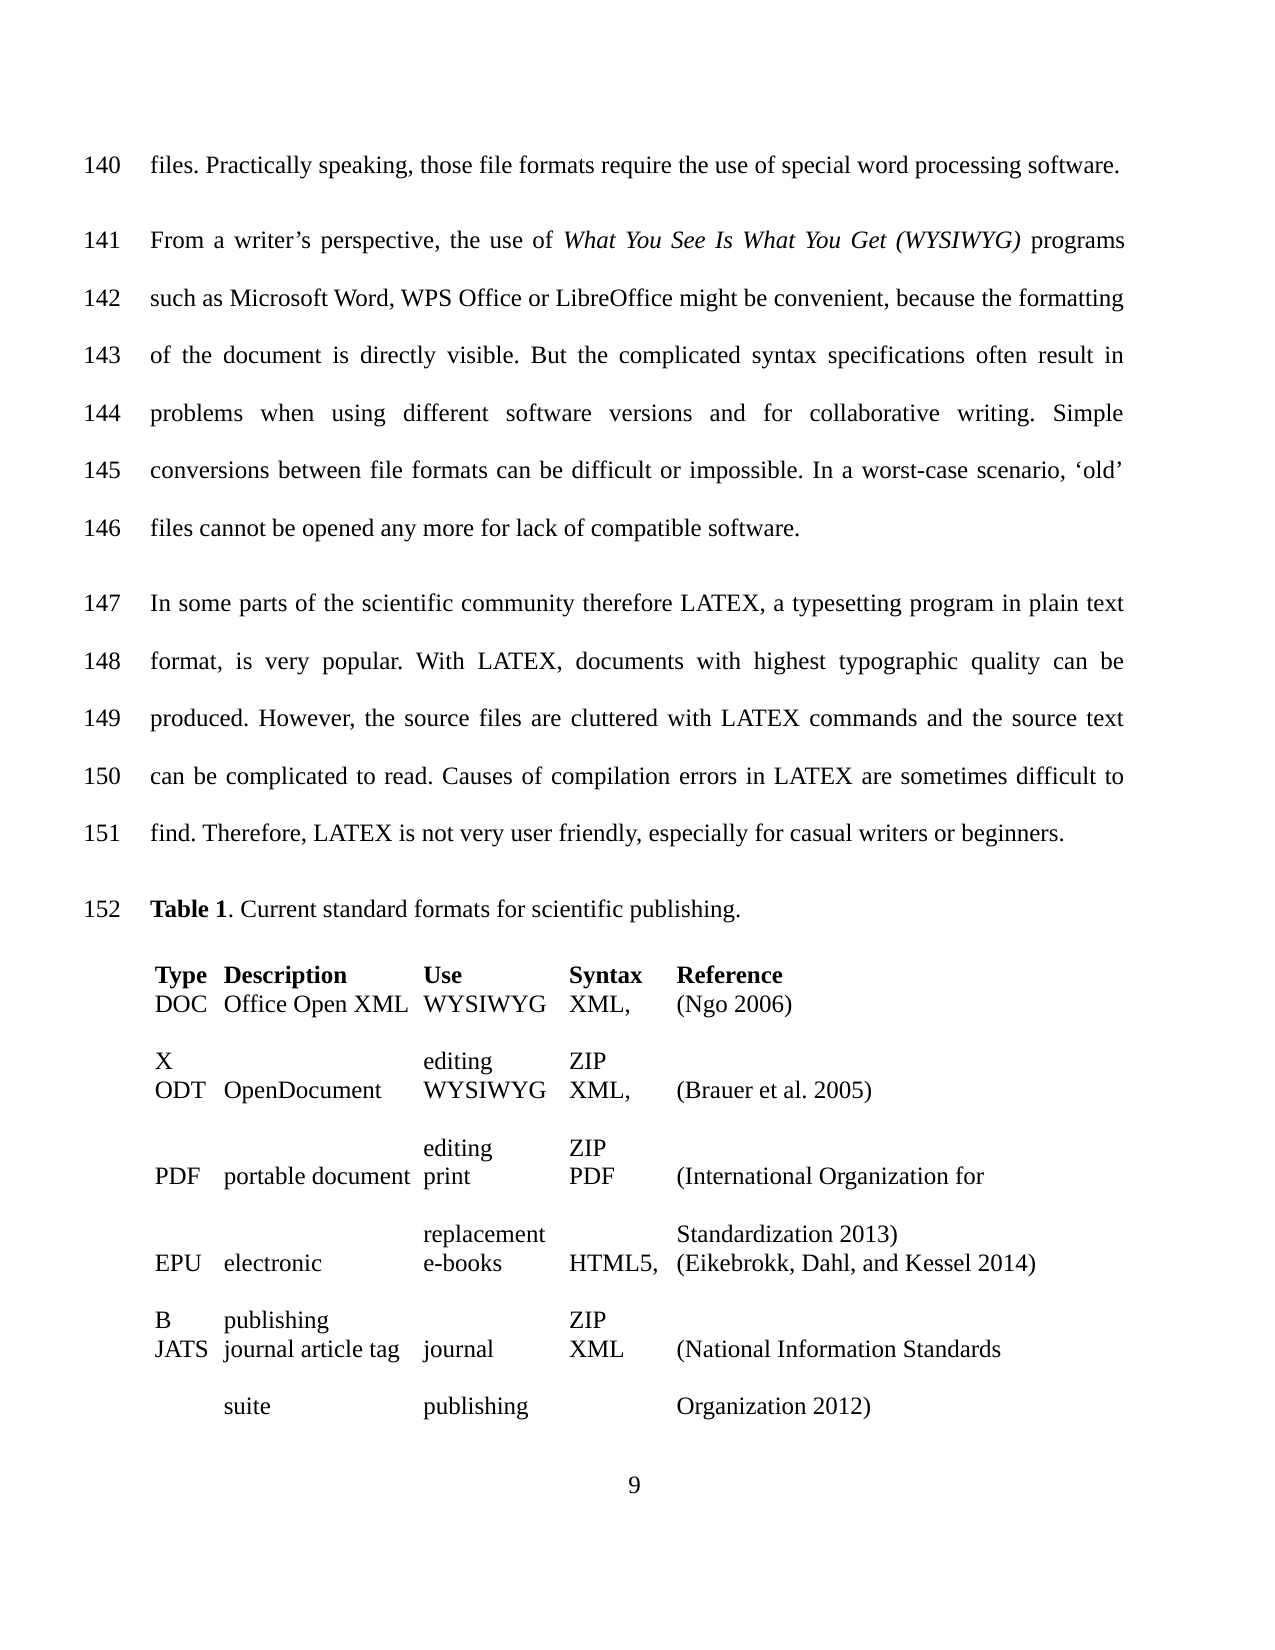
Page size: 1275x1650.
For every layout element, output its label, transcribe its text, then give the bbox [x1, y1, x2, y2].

table_header Syntax [565, 960, 672, 989]
table_header Description [219, 960, 419, 989]
table_cell (Eikebrokk, Dahl, and Kessel 2014) [672, 1248, 1125, 1334]
table_cell PDF [565, 1161, 672, 1248]
table_cell WYSIWYG editing [419, 1075, 564, 1161]
table_cell JATS [150, 1334, 219, 1420]
table_cell (Brauer et al. 2005) [672, 1075, 1125, 1161]
table_header Use [419, 960, 564, 989]
text In some parts of the scientific community therefore LATEX, a typesetting program in plain text format, is very popular. With LATEX, documents with highest typographic quality can be produced. However, the source files are cluttered with LATEX commands and the source text can be complicated to read. Causes of compilation errors in LATEX are sometimes difficult to find. Therefore, LATEX is not very user friendly, especially for casual writers or beginners. [150, 588, 1125, 847]
table_cell OpenDocument [219, 1075, 419, 1161]
table_cell XML, ZIP [565, 1075, 672, 1161]
table_cell Office Open XML [219, 989, 419, 1075]
text Table 1. Current standard formats for scientific publishing. [150, 894, 1125, 922]
text files. Practically speaking, those file formats require the use of special word processing software. [150, 150, 1125, 179]
table_cell (Ngo 2006) [672, 989, 1125, 1075]
table_cell DOCX [150, 989, 219, 1075]
table_cell XML, ZIP [565, 989, 672, 1075]
table_cell (International Organization for Standardization 2013) [672, 1161, 1125, 1248]
table_cell (National Information Standards Organization 2012) [672, 1334, 1125, 1420]
table_cell WYSIWYG editing [419, 989, 564, 1075]
table_cell journal publishing [419, 1334, 564, 1420]
table_cell electronic publishing [219, 1248, 419, 1334]
table_cell XML [565, 1334, 672, 1420]
table_cell EPUB [150, 1248, 219, 1334]
table_cell HTML5, ZIP [565, 1248, 672, 1334]
table_cell journal article tag suite [219, 1334, 419, 1420]
table_header Reference [672, 960, 1125, 989]
table_cell e-books [419, 1248, 564, 1334]
table_cell portable document [219, 1161, 419, 1248]
table_cell print replacement [419, 1161, 564, 1248]
table_header Type [150, 960, 219, 989]
table_cell PDF [150, 1161, 219, 1248]
table_cell ODT [150, 1075, 219, 1161]
text From a writer’s perspective, the use of What You See Is What You Get (WYSIWYG) programs such as Microsoft Word, WPS Office or LibreOffice might be convenient, because the formatting of the document is directly visible. But the complicated syntax specifications often result in problems when using different software versions and for collaborative writing. Simple conversions between file formats can be difficult or impossible. In a worst-case scenario, ‘old’ files cannot be opened any more for lack of compatible software. [150, 225, 1125, 542]
